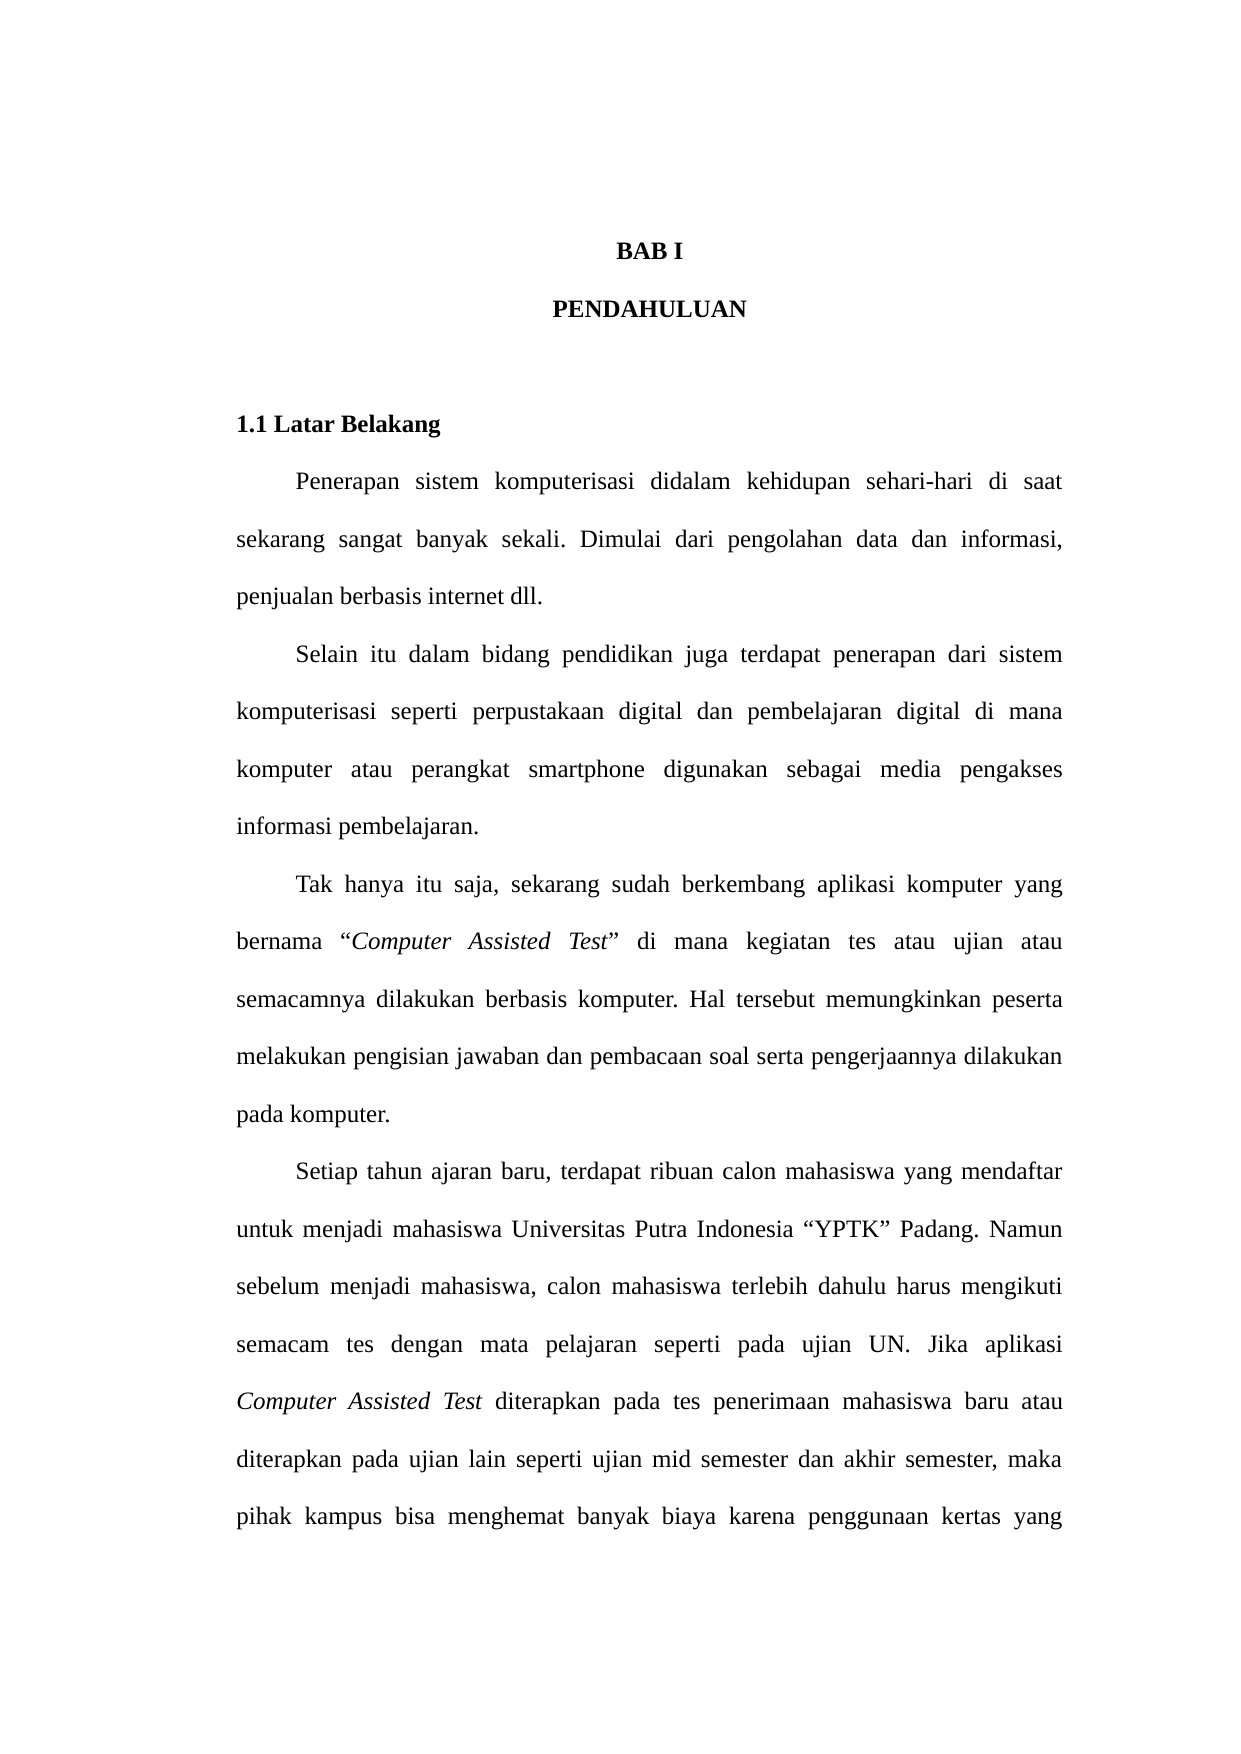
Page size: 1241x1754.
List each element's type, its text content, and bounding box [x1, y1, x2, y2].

subtitle PENDAHULUAN [236, 294, 1063, 322]
subtitle BAB I [236, 236, 1063, 265]
text Setiap tahun ajaran baru, terdapat ribuan calon mahasiswa yang mendaftar untuk menjadi mahasiswa Universitas Putra Indonesia “YPTK” Padang. Namun sebelum menjadi mahasiswa, calon mahasiswa terlebih dahulu harus mengikuti semacam tes dengan mata pelajaran seperti pada ujian UN. Jika aplikasi Computer Assisted Test diterapkan pada tes penerimaan mahasiswa baru atau diterapkan pada ujian lain seperti ujian mid semester dan akhir semester, maka pihak kampus bisa menghemat banyak biaya karena penggunaan kertas yang [236, 1156, 1063, 1530]
subtitle 1.1 Latar Belakang [236, 409, 1063, 437]
text Selain itu dalam bidang pendidikan juga terdapat penerapan dari sistem komputerisasi seperti perpustakaan digital dan pembelajaran digital di mana komputer atau perangkat smartphone digunakan sebagai media pengakses informasi pembelajaran. [236, 639, 1063, 840]
text Penerapan sistem komputerisasi didalam kehidupan sehari-hari di saat sekarang sangat banyak sekali. Dimulai dari pengolahan data dan informasi, penjualan berbasis internet dll. [236, 466, 1063, 610]
text Tak hanya itu saja, sekarang sudah berkembang aplikasi komputer yang bernama “Computer Assisted Test” di mana kegiatan tes atau ujian atau semacamnya dilakukan berbasis komputer. Hal tersebut memungkinkan peserta melakukan pengisian jawaban dan pembacaan soal serta pengerjaannya dilakukan pada komputer. [236, 869, 1063, 1127]
